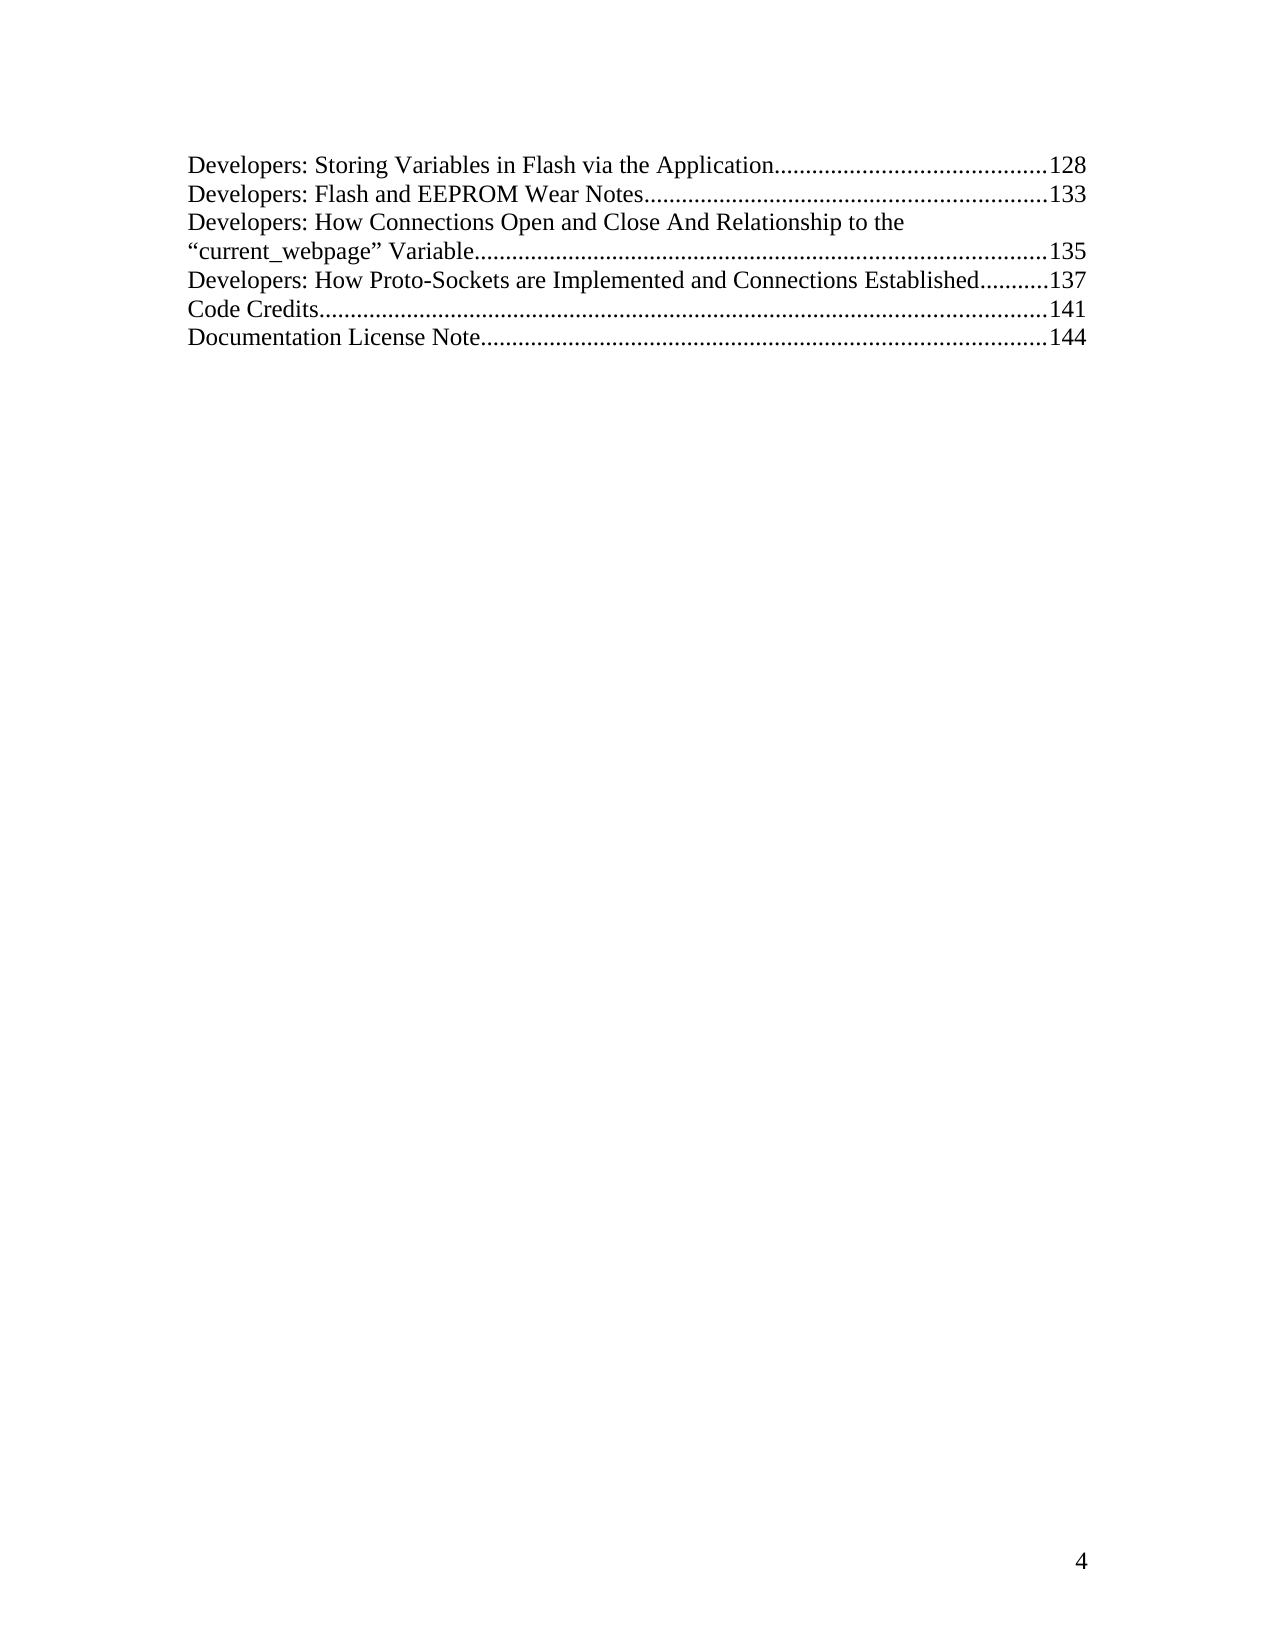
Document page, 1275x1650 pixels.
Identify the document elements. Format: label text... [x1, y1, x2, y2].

text Code Credits 141 [187, 294, 1087, 322]
text Developers: Storing Variables in Flash via the Application 128 [187, 150, 1087, 179]
text Developers: How Connections Open and Close And Relationship to the “current_webpage” Variable 135 [187, 207, 1087, 265]
text Developers: Flash and EEPROM Wear Notes 133 [187, 179, 1087, 207]
text Documentation License Note 144 [187, 322, 1087, 351]
text Developers: How Proto-Sockets are Implemented and Connections Established 137 [187, 265, 1087, 294]
